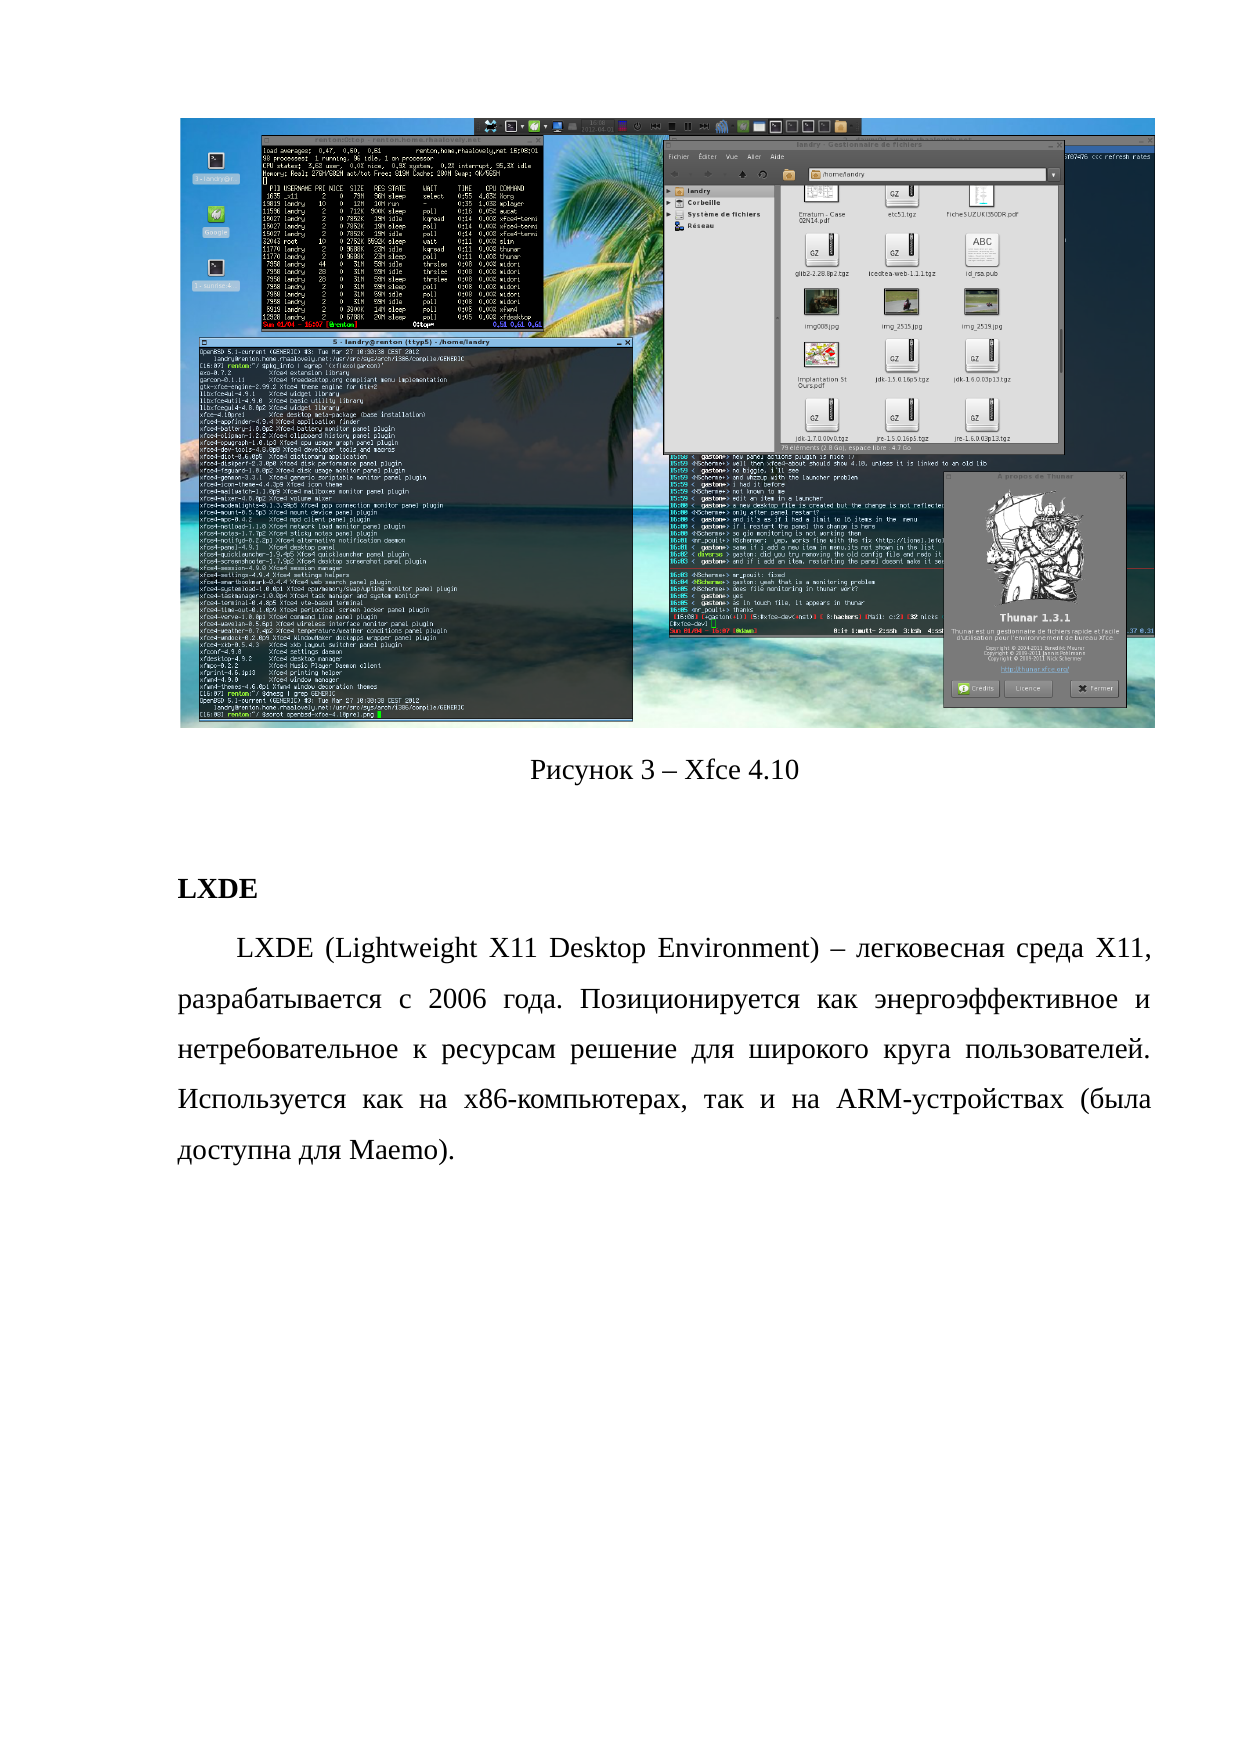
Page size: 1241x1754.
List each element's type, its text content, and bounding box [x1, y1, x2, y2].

text Рисунок 3 – Xfce 4.10 [177, 752, 1152, 786]
picture [180, 118, 1155, 728]
text LXDE (Lightweight X11 Desktop Environment) – легковесная среда X11, разрабатывается с 2006 года. Позиционируется как энергоэффективное и нетребовательное к ресурсам решение для широкого круга пользователей. Используется как на x86-компьютерах, так и на ARM-устройствах (была доступна для Maemo). [177, 931, 1152, 1165]
text LXDE [177, 871, 1152, 905]
